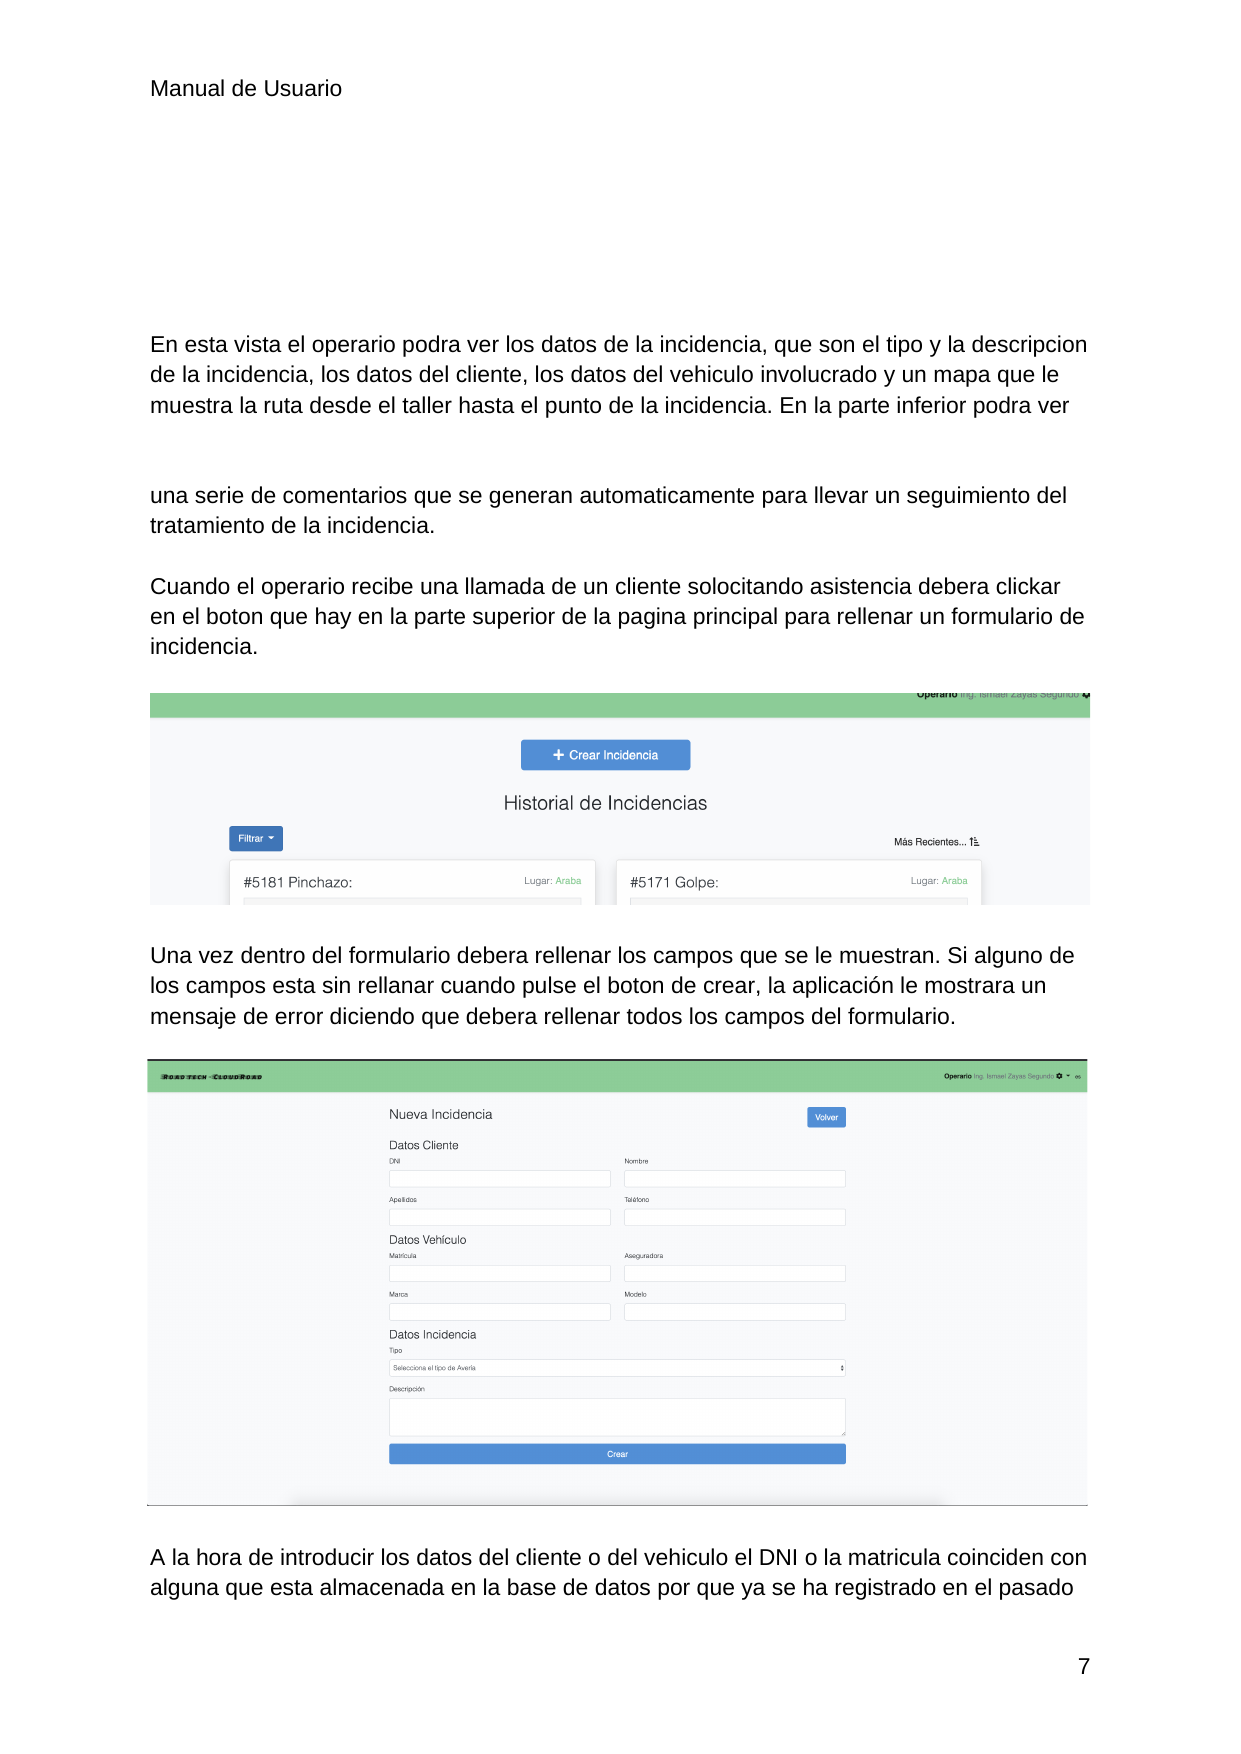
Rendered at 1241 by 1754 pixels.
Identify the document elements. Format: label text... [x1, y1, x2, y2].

text En esta vista el operario podra ver los datos de la incidencia, que son el tipo y la descripcion de la incidencia, los datos del cliente, los datos del vehiculo involucrado y un mapa que le muestra la ruta desde el taller hasta el punto de la incidencia. En la parte inferior podra ver [150, 331, 1090, 418]
text una serie de comentarios que se generan automaticamente para llevar un seguimiento del [150, 482, 1090, 509]
picture [150, 693, 1091, 905]
picture [147, 1059, 1088, 1506]
text Una vez dentro del formulario debera rellenar los campos que se le muestran. Si alguno de los campos esta sin rellanar cuando pulse el boton de crear, la aplicación le mostrara un mensaje de error diciendo que debera rellenar todos los campos del formulario. [150, 942, 1090, 1029]
text A la hora de introducir los datos del cliente o del vehiculo el DNI o la matricula coinciden con alguna que esta almacenada en la base de datos por que ya se ha registrado en el pasado [150, 1544, 1090, 1600]
text tratamiento de la incidencia. [150, 512, 1090, 539]
text Cuando el operario recibe una llamada de un cliente solocitando asistencia debera clickar en el boton que hay en la parte superior de la pagina principal para rellenar un formulario de incidencia. [150, 573, 1090, 660]
